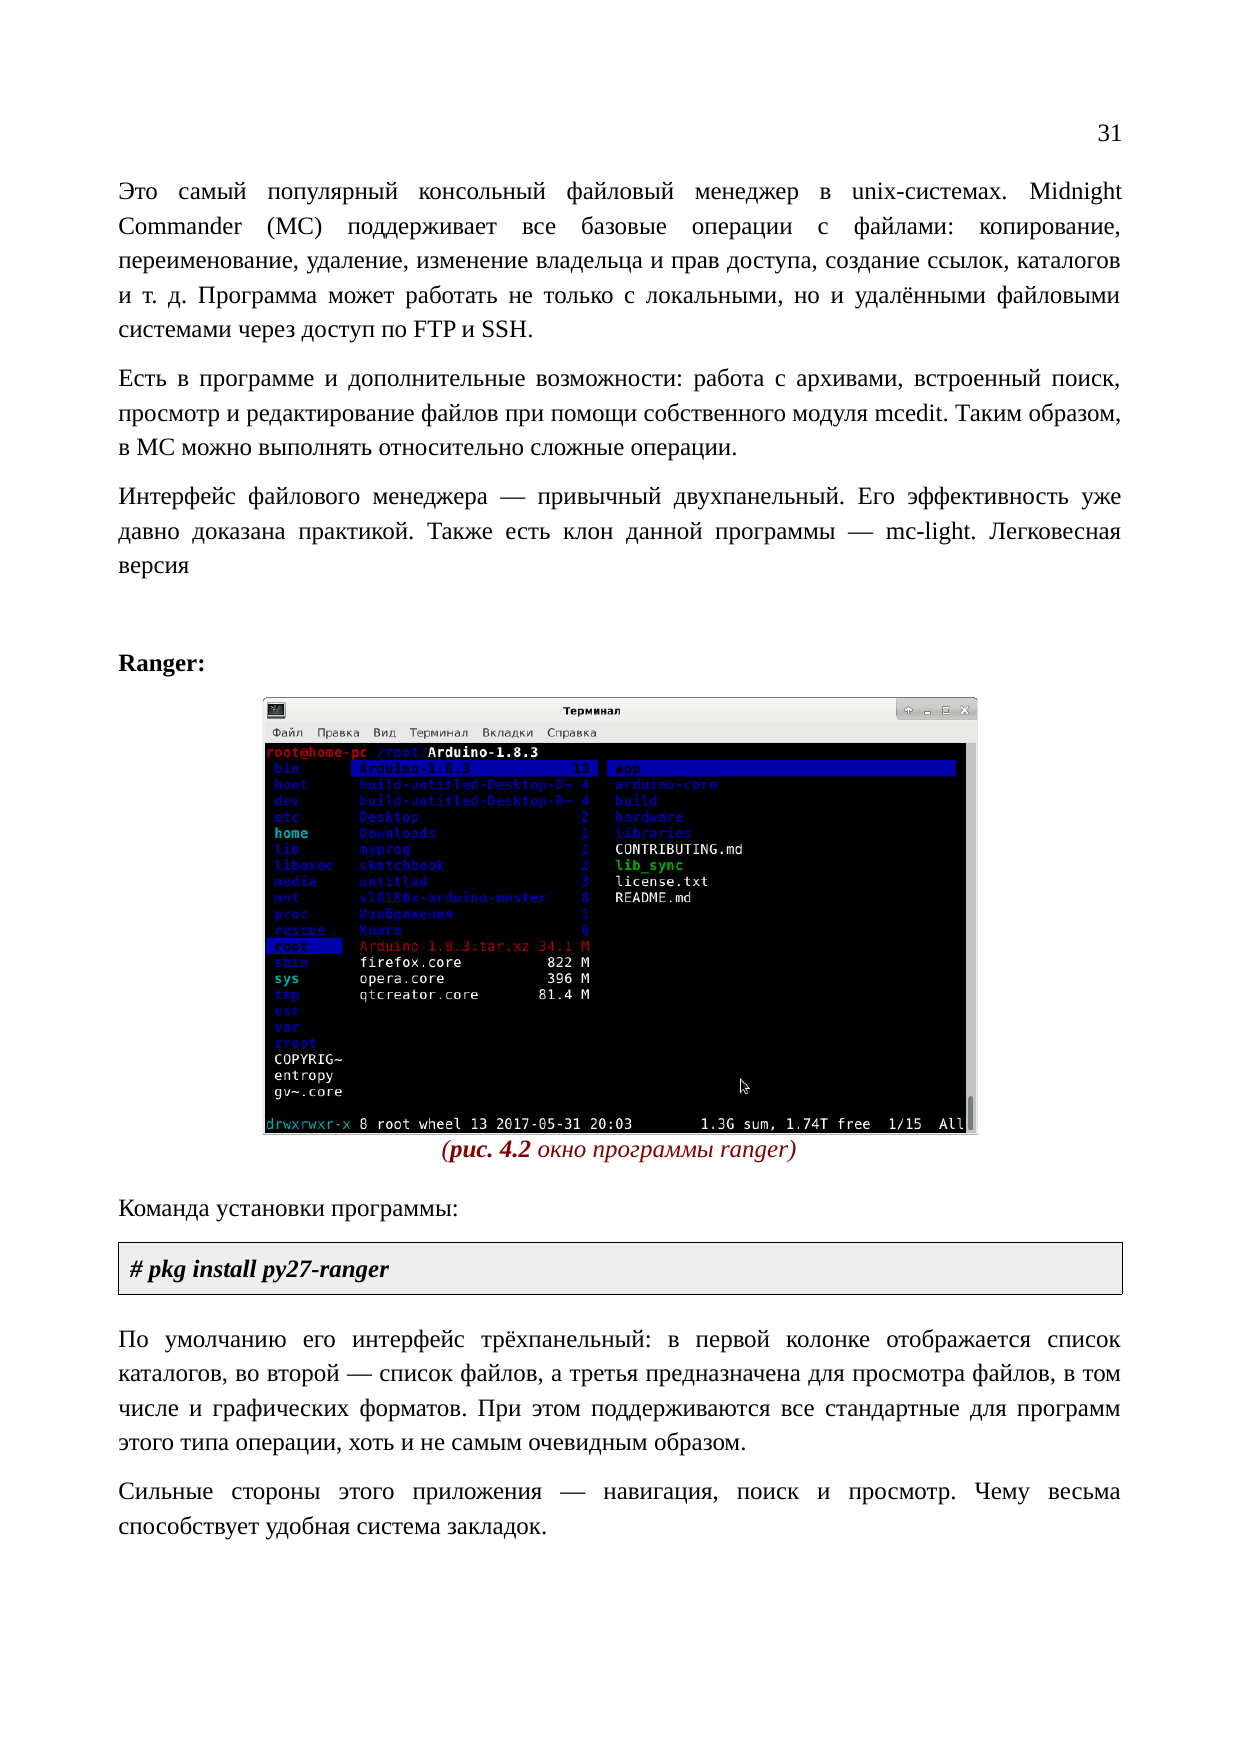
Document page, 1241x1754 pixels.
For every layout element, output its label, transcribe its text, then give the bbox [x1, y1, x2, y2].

text (рис. 4.2 окно программы ranger) [118, 697, 1122, 1163]
text Это самый популярный консольный файловый менеджер в unix-системах. Midnight Commander (MC) поддерживает все базовые операции с файлами: копирование, переименование, удаление, изменение владельца и прав доступа, создание ссылок, каталогов и т. д. Программа может работать не только с локальными, но и удалёнными файловыми системами через доступ по FTP и SSH. [118, 176, 1122, 343]
text Ranger: [118, 648, 1122, 677]
text # pkg install py27-ranger [119, 1243, 1122, 1294]
text Сильные стороны этого приложения — навигация, поиск и просмотр. Чему весьма способствует удобная система закладок. [118, 1476, 1122, 1539]
text Есть в программе и дополнительные возможности: работа с архивами, встроенный поиск, просмотр и редактирование файлов при помощи собственного модуля mcedit. Таким образом, в MC можно выполнять относительно сложные операции. [118, 363, 1122, 461]
picture [262, 697, 978, 1135]
text Интерфейс файлового менеджера — привычный двухпанельный. Его эффективность уже давно доказана практикой. Также есть клон данной программы — mc-light. Легковесная версия [118, 481, 1122, 579]
text Команда установки программы: [118, 1193, 1122, 1221]
text По умолчанию его интерфейс трёхпанельный: в первой колонке отображается список каталогов, во второй — список файлов, а третья предназначена для просмотра файлов, в том числе и графических форматов. При этом поддерживаются все стандартные для программ этого типа операции, хоть и не самым очевидным образом. [118, 1324, 1122, 1456]
